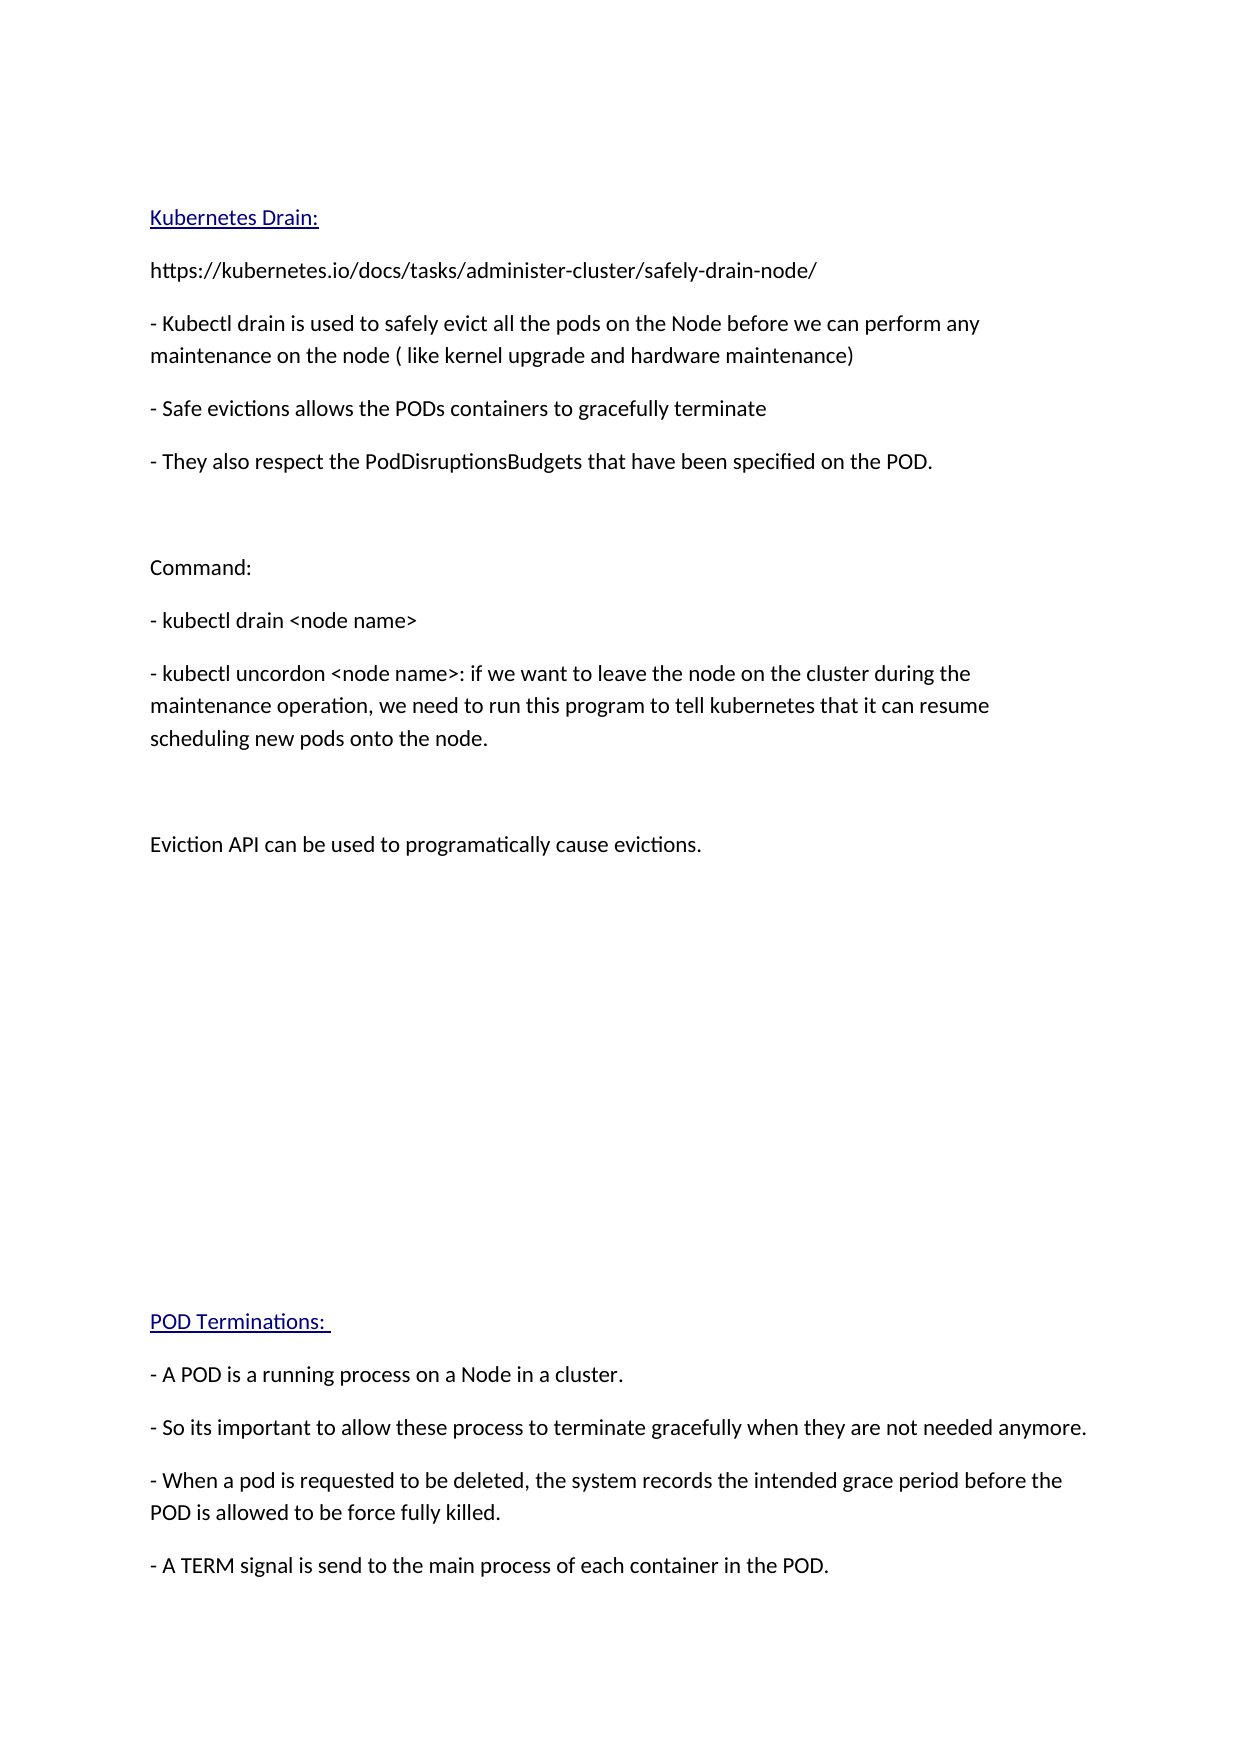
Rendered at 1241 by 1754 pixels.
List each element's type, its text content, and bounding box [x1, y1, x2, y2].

text Command: [150, 553, 1090, 581]
text - Safe evictions allows the PODs containers to gracefully terminate [150, 394, 1090, 422]
text - kubectl drain <node name> [150, 606, 1090, 634]
text - A POD is a running process on a Node in a cluster. [150, 1360, 1090, 1388]
text - They also respect the PodDisruptionsBudgets that have been specified on the POD. [150, 447, 1090, 475]
text https://kubernetes.io/docs/tasks/administer-cluster/safely-drain-node/ [150, 256, 1090, 284]
text - Kubectl drain is used to safely evict all the pods on the Node before we can perform any maintenance on the node ( like kernel upgrade and hardware maintenance) [150, 309, 1090, 369]
text - When a pod is requested to be deleted, the system records the intended grace period before the POD is allowed to be force fully killed. [150, 1466, 1090, 1526]
text Eviction API can be used to programatically cause evictions. [150, 830, 1090, 858]
text - So its important to allow these process to terminate gracefully when they are not needed anymore. [150, 1413, 1090, 1441]
text POD Terminations: [150, 1307, 1090, 1335]
text Kubernetes Drain: [150, 203, 1090, 231]
text - A TERM signal is send to the main process of each container in the POD. [150, 1551, 1090, 1579]
text - kubectl uncordon <node name>: if we want to leave the node on the cluster during the maintenance operation, we need to run this program to tell kubernetes that it can resume scheduling new pods onto the node. [150, 659, 1090, 752]
